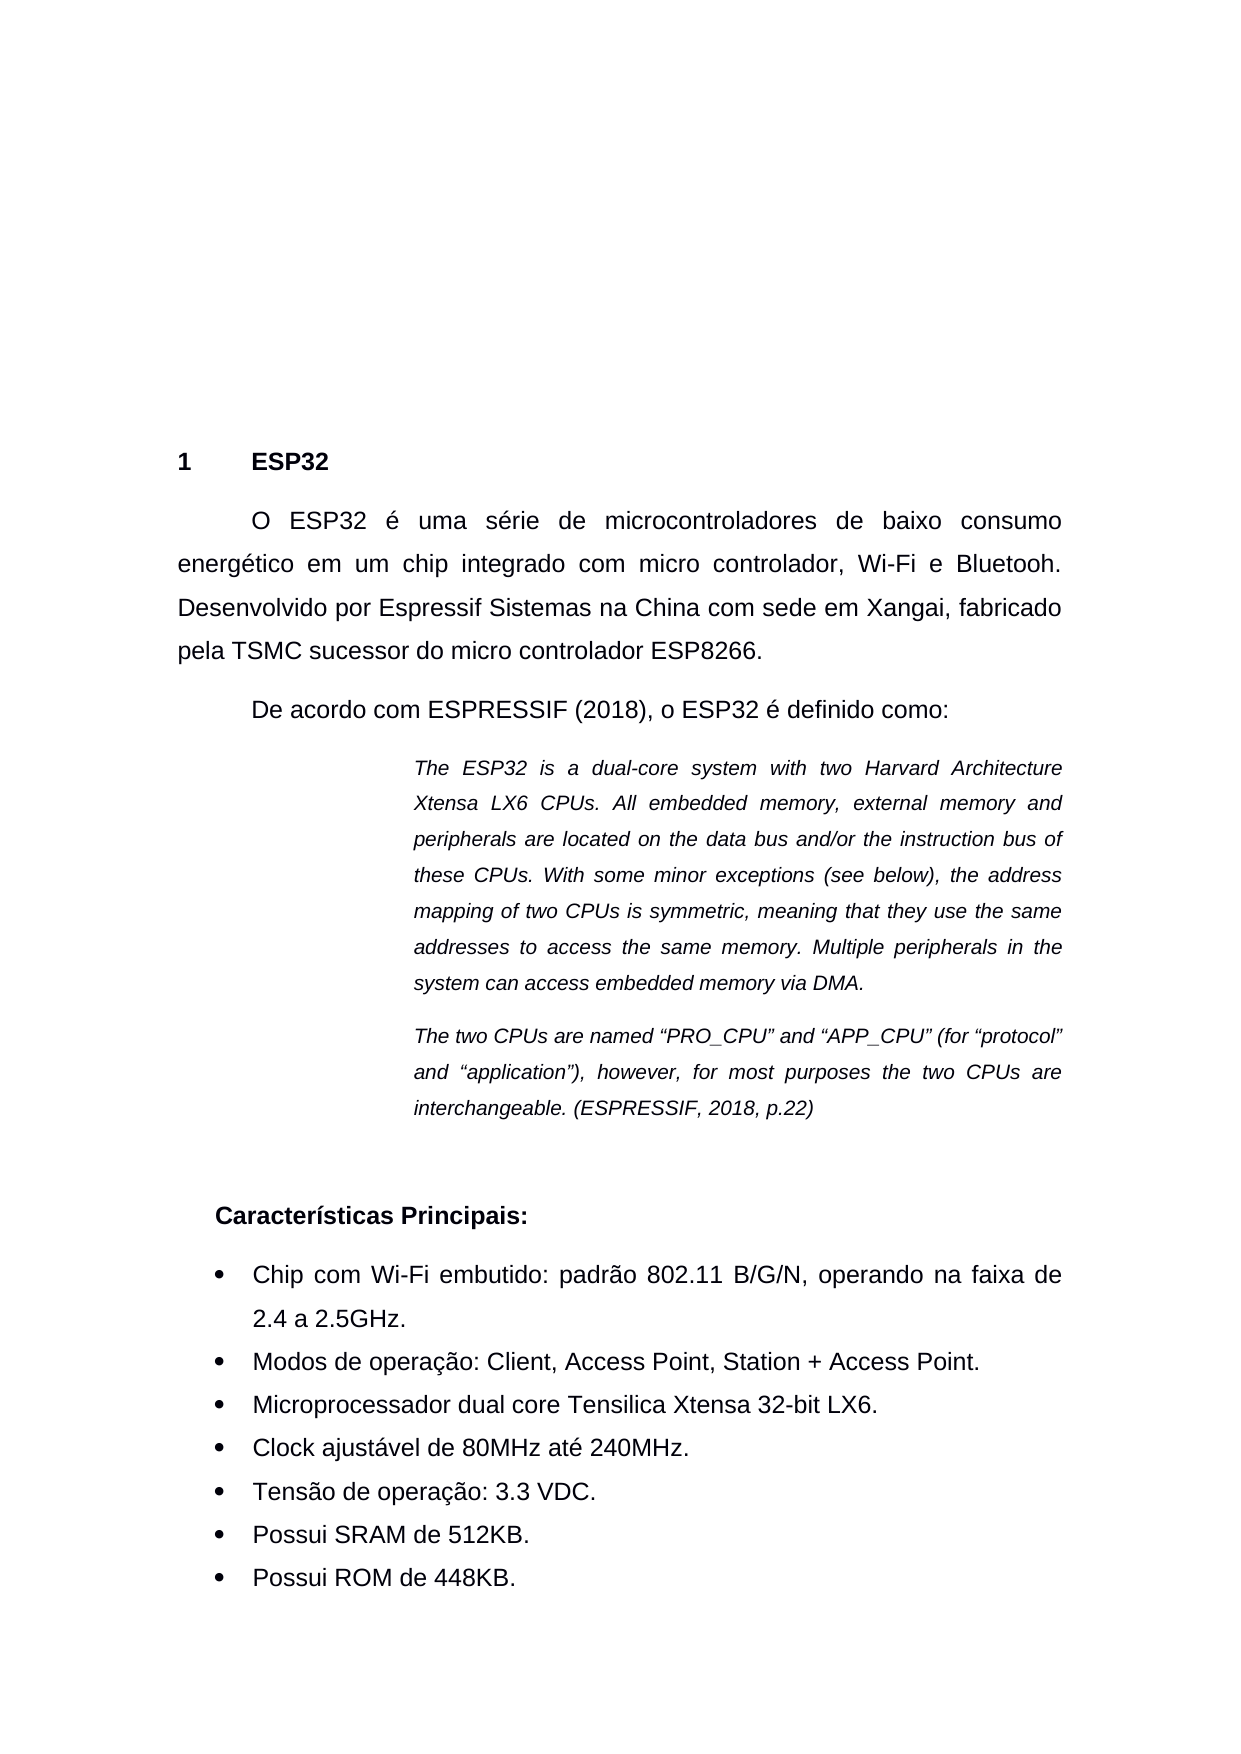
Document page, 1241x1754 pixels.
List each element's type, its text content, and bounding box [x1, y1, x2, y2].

list Clock ajustável de 80MHz até 240MHz. [215, 1433, 1063, 1462]
text The two CPUs are named “PRO_CPU” and “APP_CPU” (for “protocol” and “application”), however, for most purposes the two CPUs are interchangeable. (ESPRESSIF, 2018, p.22) [413, 1023, 1063, 1119]
text Características Principais: [177, 1201, 1063, 1229]
list Tensão de operação: 3.3 VDC. [215, 1476, 1063, 1505]
list Microprocessador dual core Tensilica Xtensa 32-bit LX6. [215, 1390, 1063, 1419]
text 1 ESP32 [177, 447, 1063, 475]
list Possui SRAM de 512KB. [215, 1520, 1063, 1548]
list Modos de operação: Client, Access Point, Station + Access Point. [215, 1347, 1063, 1376]
text The ESP32 is a dual-core system with two Harvard Architecture Xtensa LX6 CPUs. All embedded memory, external memory and peripherals are located on the data bus and/or the instruction bus of these CPUs. With some minor exceptions (see below), the address mapping of two CPUs is symmetric, meaning that they use the same addresses to access the same memory. Multiple peripherals in the system can access embedded memory via DMA. [413, 755, 1063, 995]
list Possui ROM de 448KB. [215, 1563, 1063, 1592]
text De acordo com ESPRESSIF (2018), o ESP32 é definido como: [177, 696, 1063, 724]
list Chip com Wi-Fi embutido: padrão 802.11 B/G/N, operando na faixa de 2.4 a 2.5GHz. [215, 1260, 1063, 1332]
text O ESP32 é uma série de microcontroladores de baixo consumo energético em um chip integrado com micro controlador, Wi-Fi e Bluetooh. Desenvolvido por Espressif Sistemas na China com sede em Xangai, fabricado pela TSMC sucessor do micro controlador ESP8266. [177, 506, 1063, 664]
